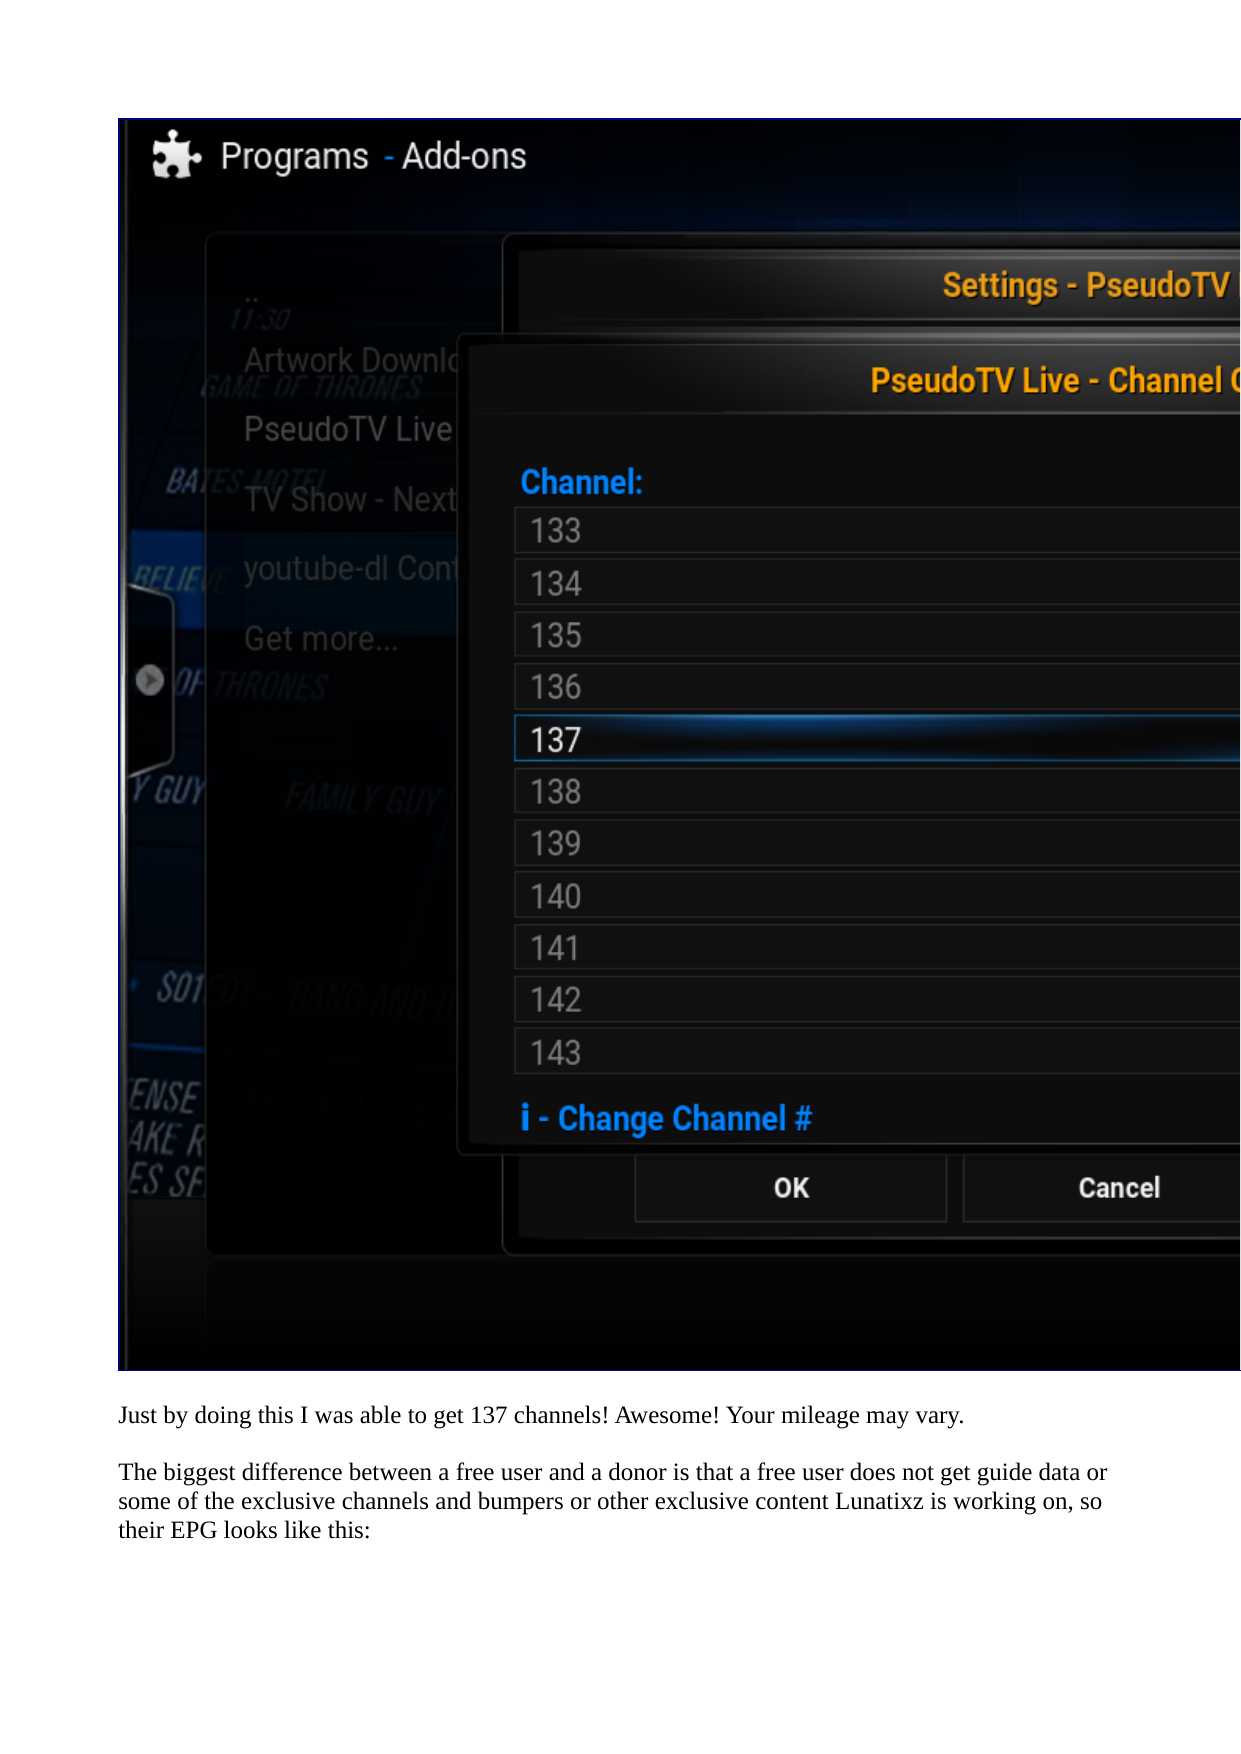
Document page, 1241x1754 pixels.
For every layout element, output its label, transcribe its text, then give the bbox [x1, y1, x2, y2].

text Just by doing this I was able to get 137 channels! Awesome! Your mileage may vary. The biggest difference between a free user and a donor is that a free user does not get guide data or some of the exclusive channels and bumpers or other exclusive content Lunatixz is working on, so their EPG looks like this: [118, 1371, 1122, 1544]
picture [120, 120, 1241, 1370]
